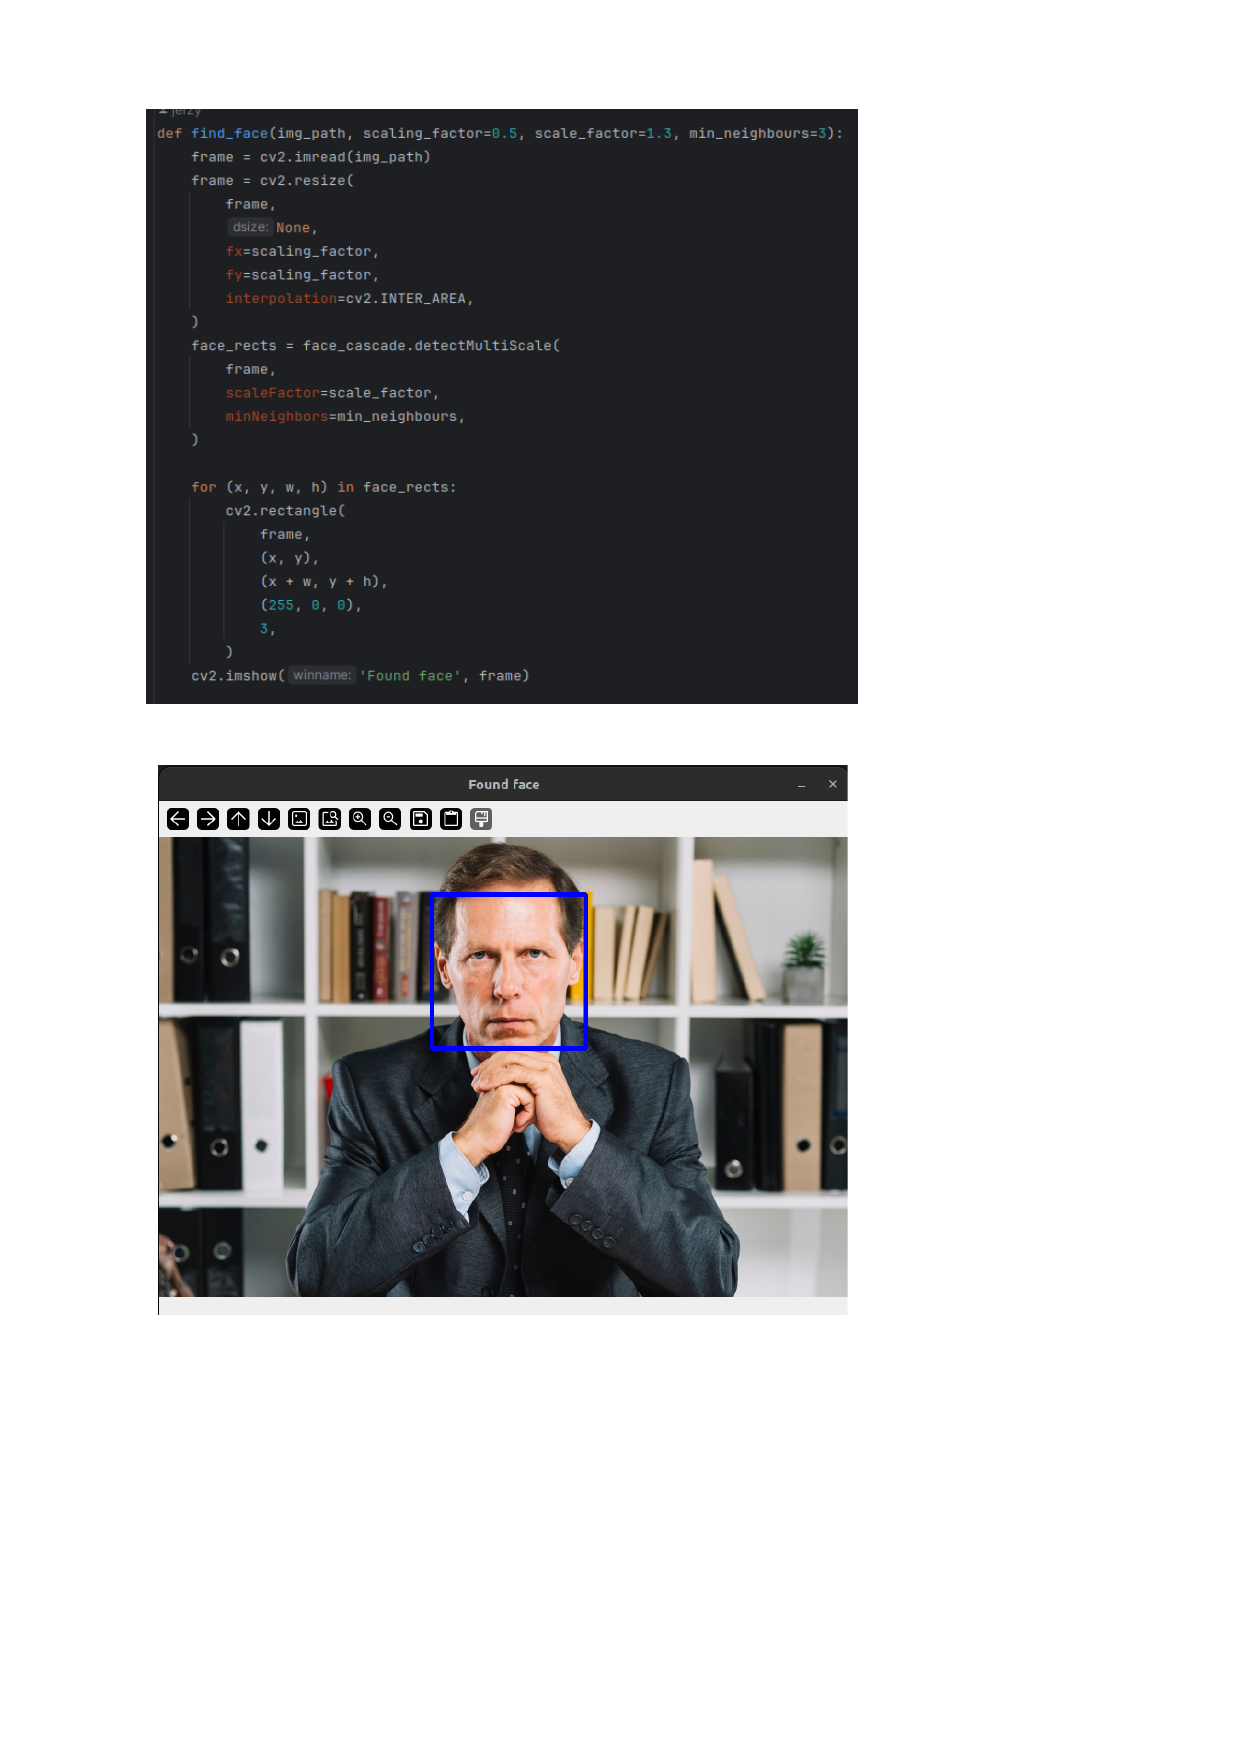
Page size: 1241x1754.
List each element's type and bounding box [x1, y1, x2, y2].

picture [146, 109, 858, 704]
picture [158, 765, 848, 1315]
